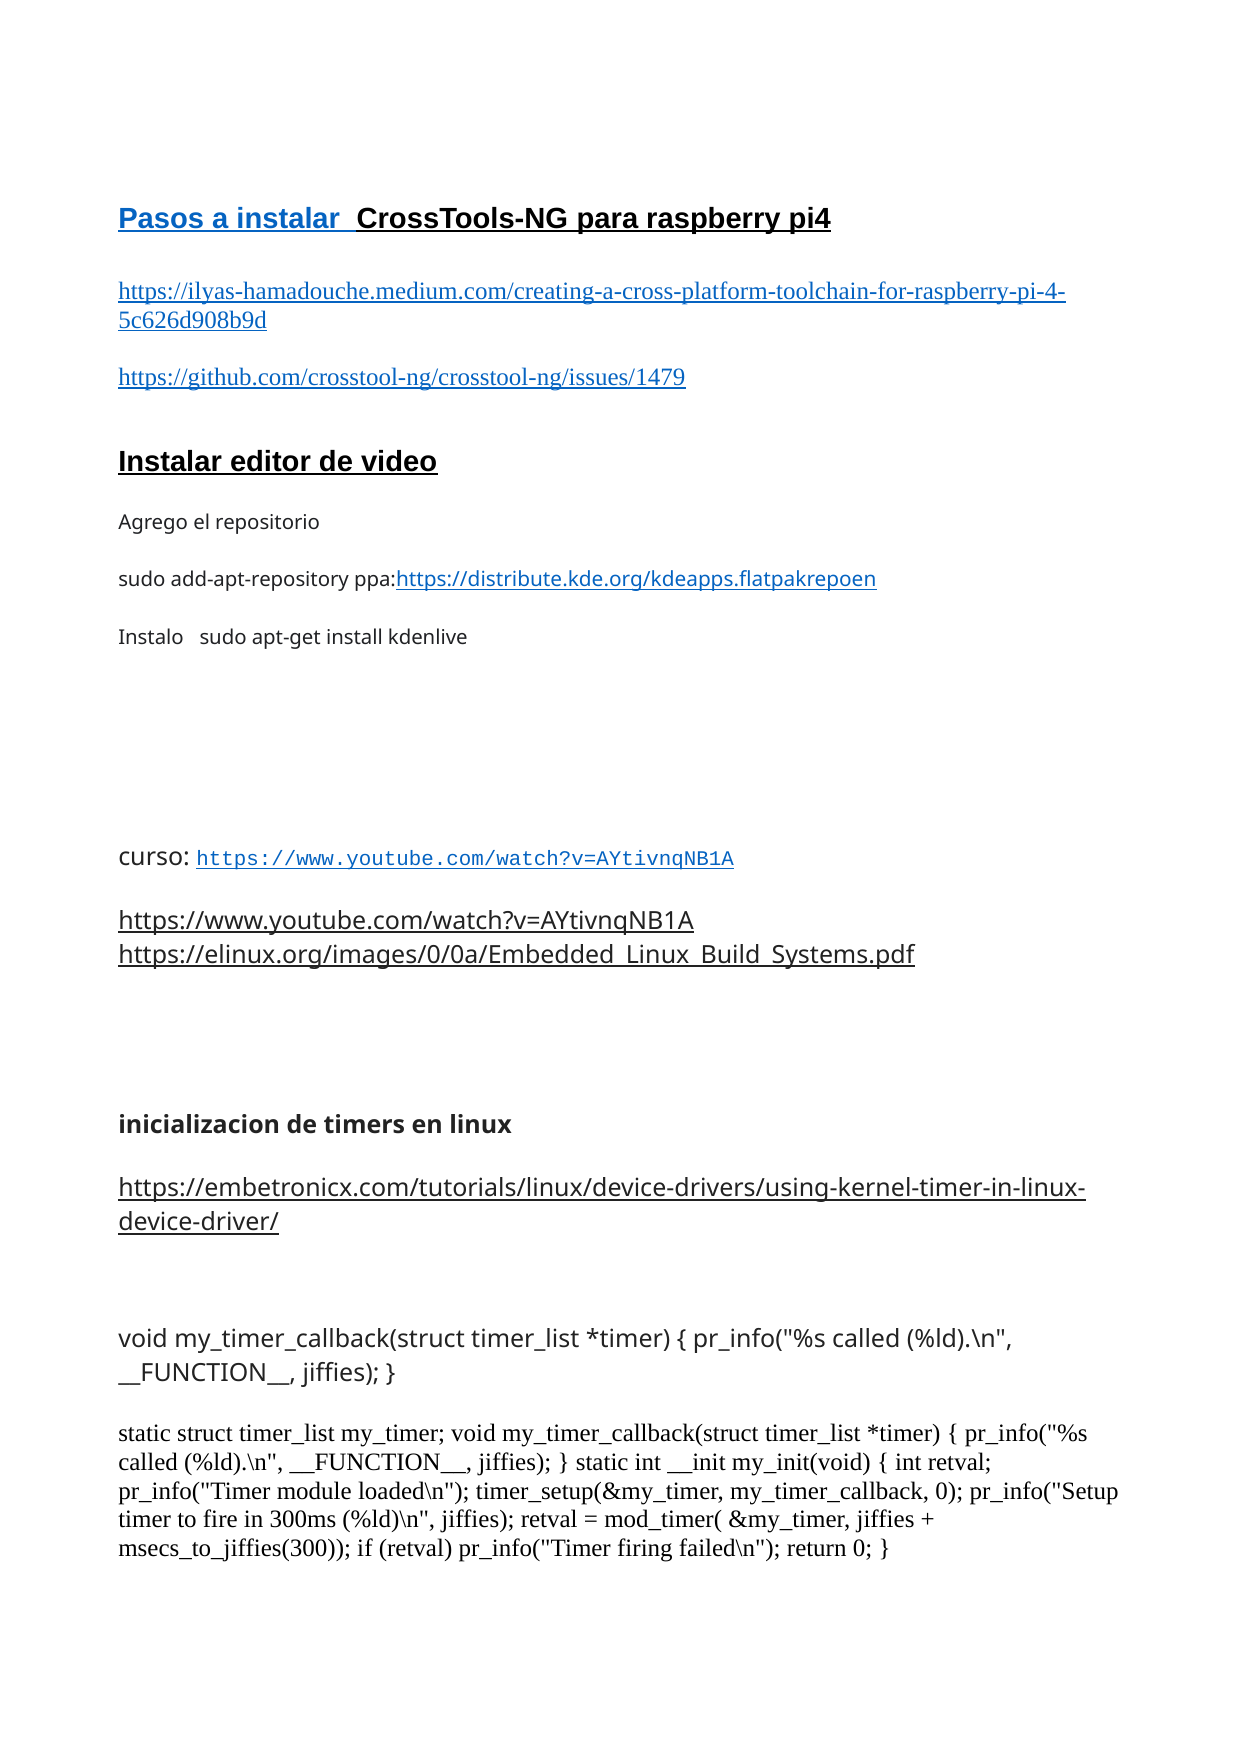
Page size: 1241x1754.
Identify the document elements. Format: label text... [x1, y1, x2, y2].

text https://ilyas-hamadouche.medium.com/creating-a-cross-platform-toolchain-for-raspberry-pi-4-5c626d908b9d [118, 276, 1122, 334]
subtitle Instalar editor de video [118, 444, 1122, 478]
text Instalo sudo apt-get install kdenlive [118, 622, 1122, 650]
text void my_timer_callback(struct timer_list *timer) { pr_info("%s called (%ld).\n", __FUNCTION__, jiffies); } [118, 1321, 1122, 1389]
text sudo add-apt-repository ppa:https://distribute.kde.org/kdeapps.flatpakrepoen [118, 564, 1122, 593]
text inicializacion de timers en linux [118, 1106, 1122, 1140]
text curso: https://www.youtube.com/watch?v=AYtivnqNB1A [118, 839, 1122, 873]
text static struct timer_list my_timer; void my_timer_callback(struct timer_list *timer) { pr_info("%s called (%ld).\n", __FUNCTION__, jiffies); } static int __init my_init(void) { int retval; pr_info("Timer module loaded\n"); timer_setup(&my_timer, my_timer_callback, 0); pr_info("Setup timer to fire in 300ms (%ld)\n", jiffies); retval = mod_timer( &my_timer, jiffies + msecs_to_jiffies(300)); if (retval) pr_info("Timer firing failed\n"); return 0; } [118, 1418, 1122, 1562]
text https://www.youtube.com/watch?v=AYtivnqNB1A https://elinux.org/images/0/0a/Embedded_Linux_Build_Systems.pdf [118, 902, 1122, 971]
text Agrego el repositorio [118, 507, 1122, 535]
text https://embetronicx.com/tutorials/linux/device-drivers/using-kernel-timer-in-linux-device-driver/ [118, 1170, 1122, 1238]
text https://github.com/crosstool-ng/crosstool-ng/issues/1479 [118, 362, 1122, 391]
subtitle Pasos a instalar CrossTools-NG para raspberry pi4 [118, 201, 1122, 235]
